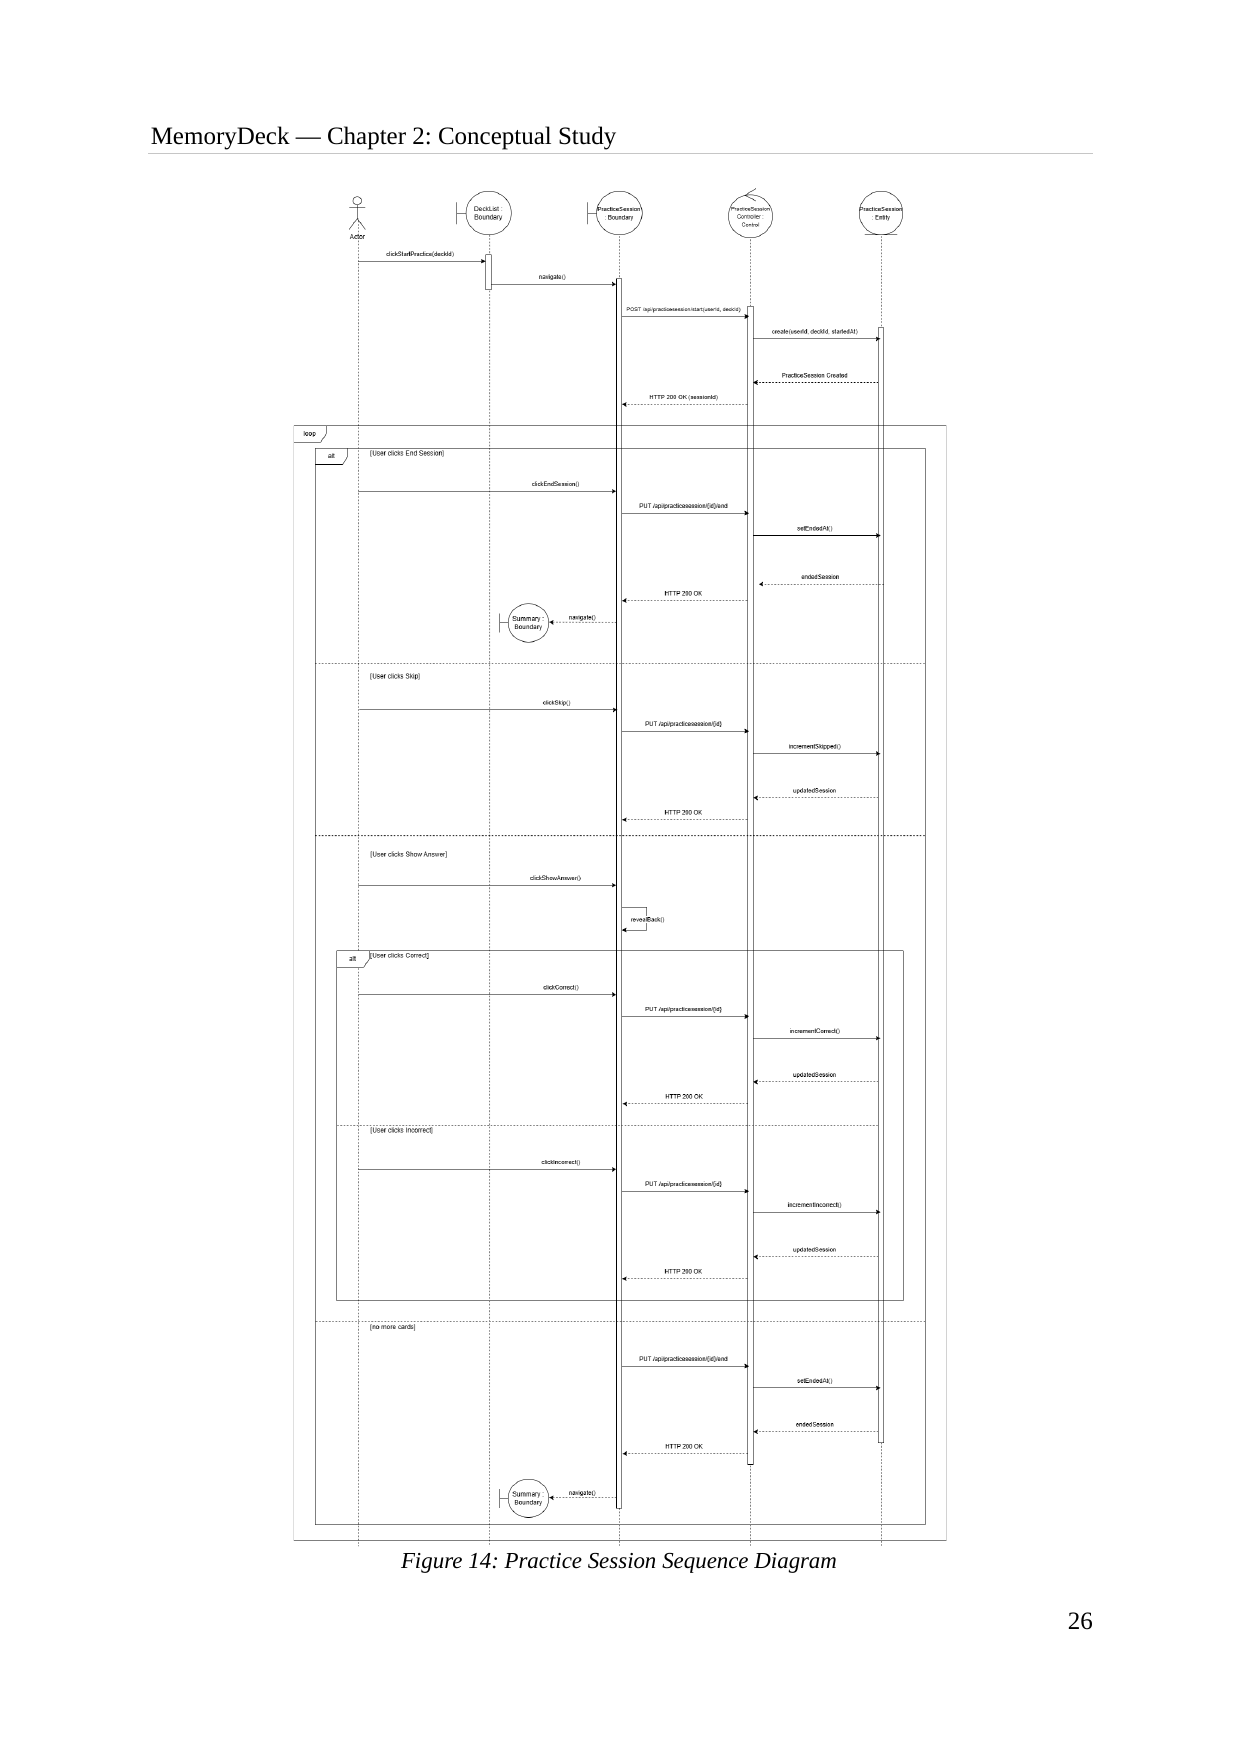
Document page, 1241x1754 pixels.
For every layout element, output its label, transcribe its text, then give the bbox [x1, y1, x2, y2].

picture [293, 188, 947, 1547]
text Figure 14: Practice Session Sequence Diagram [294, 1547, 946, 1573]
